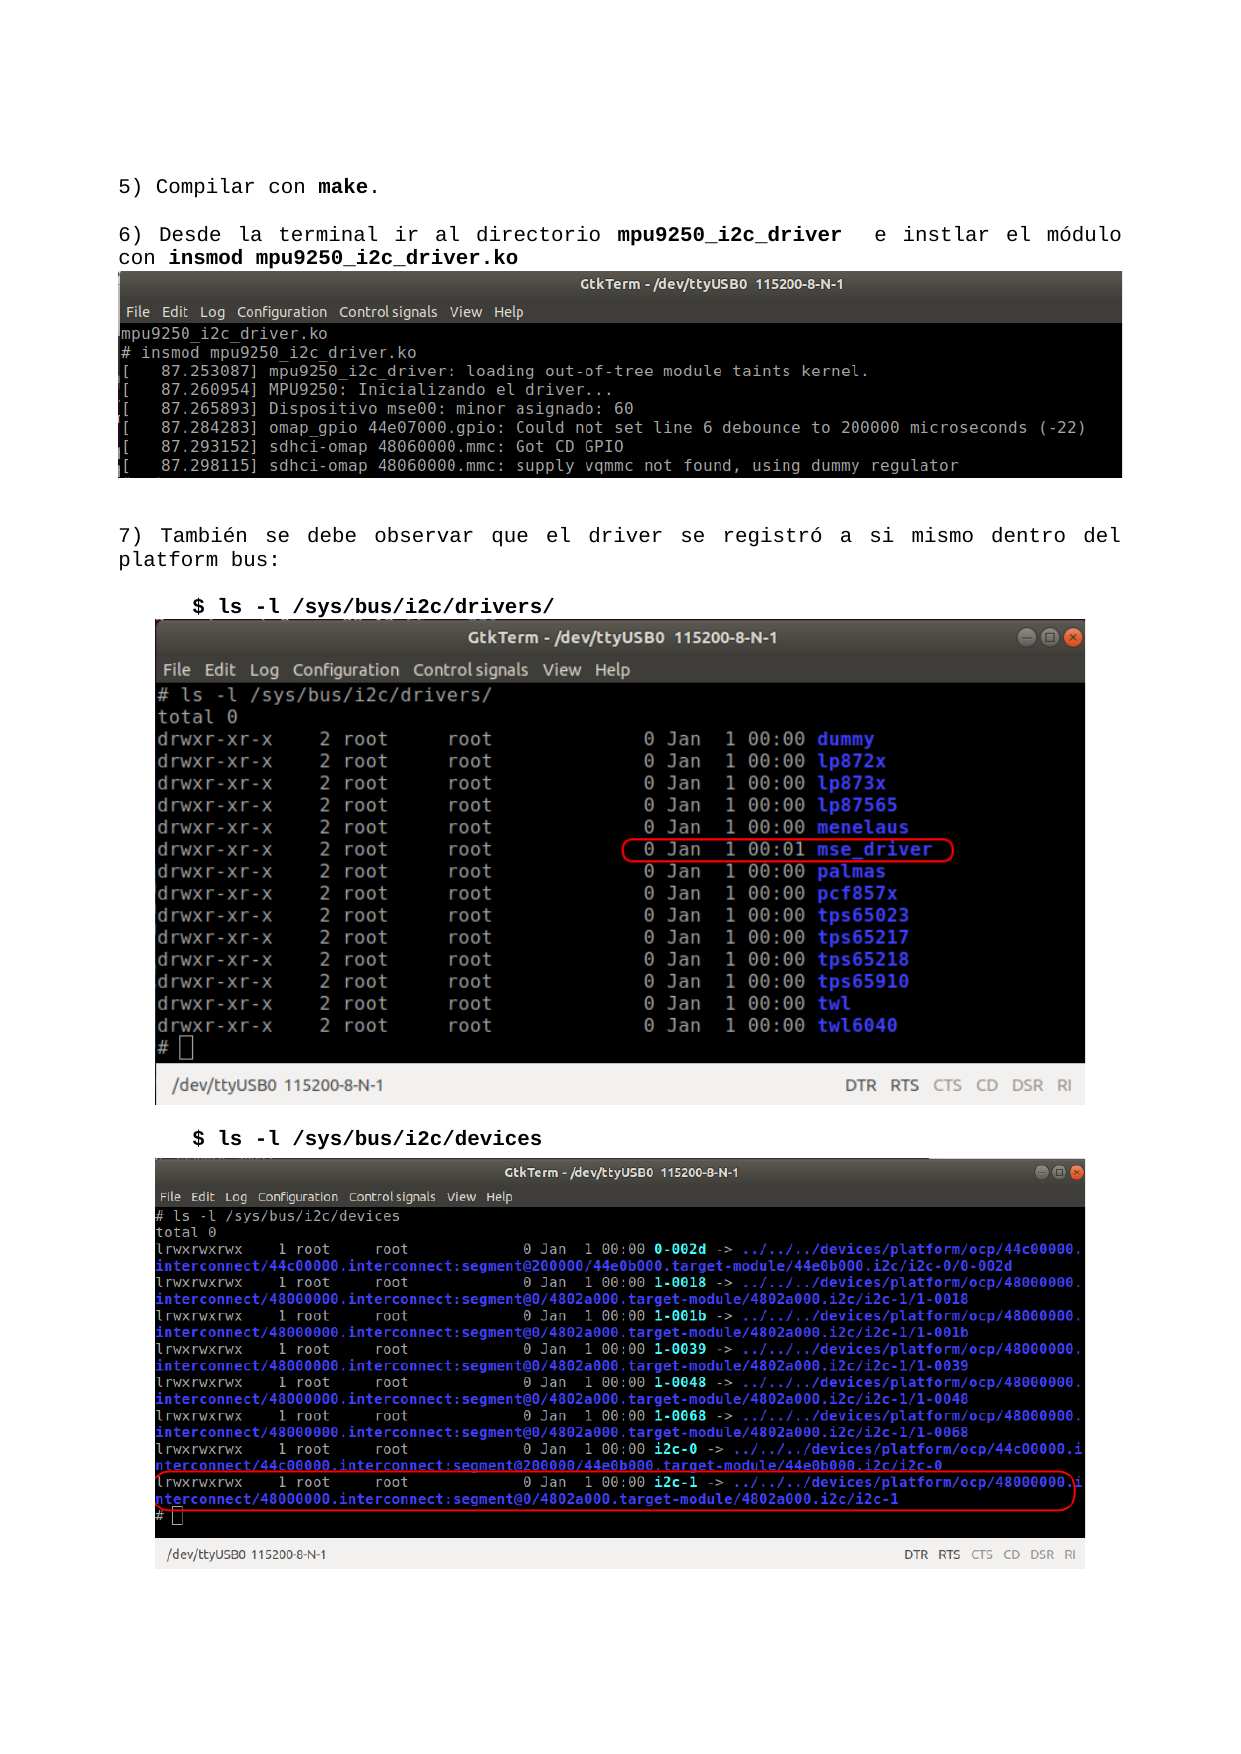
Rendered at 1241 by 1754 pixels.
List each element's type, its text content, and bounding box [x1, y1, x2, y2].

text $ ls -l /sys/bus/i2c/drivers/ [192, 596, 1122, 619]
picture [118, 271, 1123, 478]
text 5) Compilar con make. [118, 176, 1122, 200]
picture [155, 1158, 1086, 1569]
text 6) Desde la terminal ir al directorio mpu9250_i2c_driver e instlar el módulo con insmod mpu9250_i2c_driver.ko [118, 224, 1122, 271]
picture [155, 619, 1086, 1105]
text 7) También se debe observar que el driver se registró a si mismo dentro del platform bus: [118, 525, 1122, 572]
text $ ls -l /sys/bus/i2c/devices [192, 1128, 1122, 1151]
